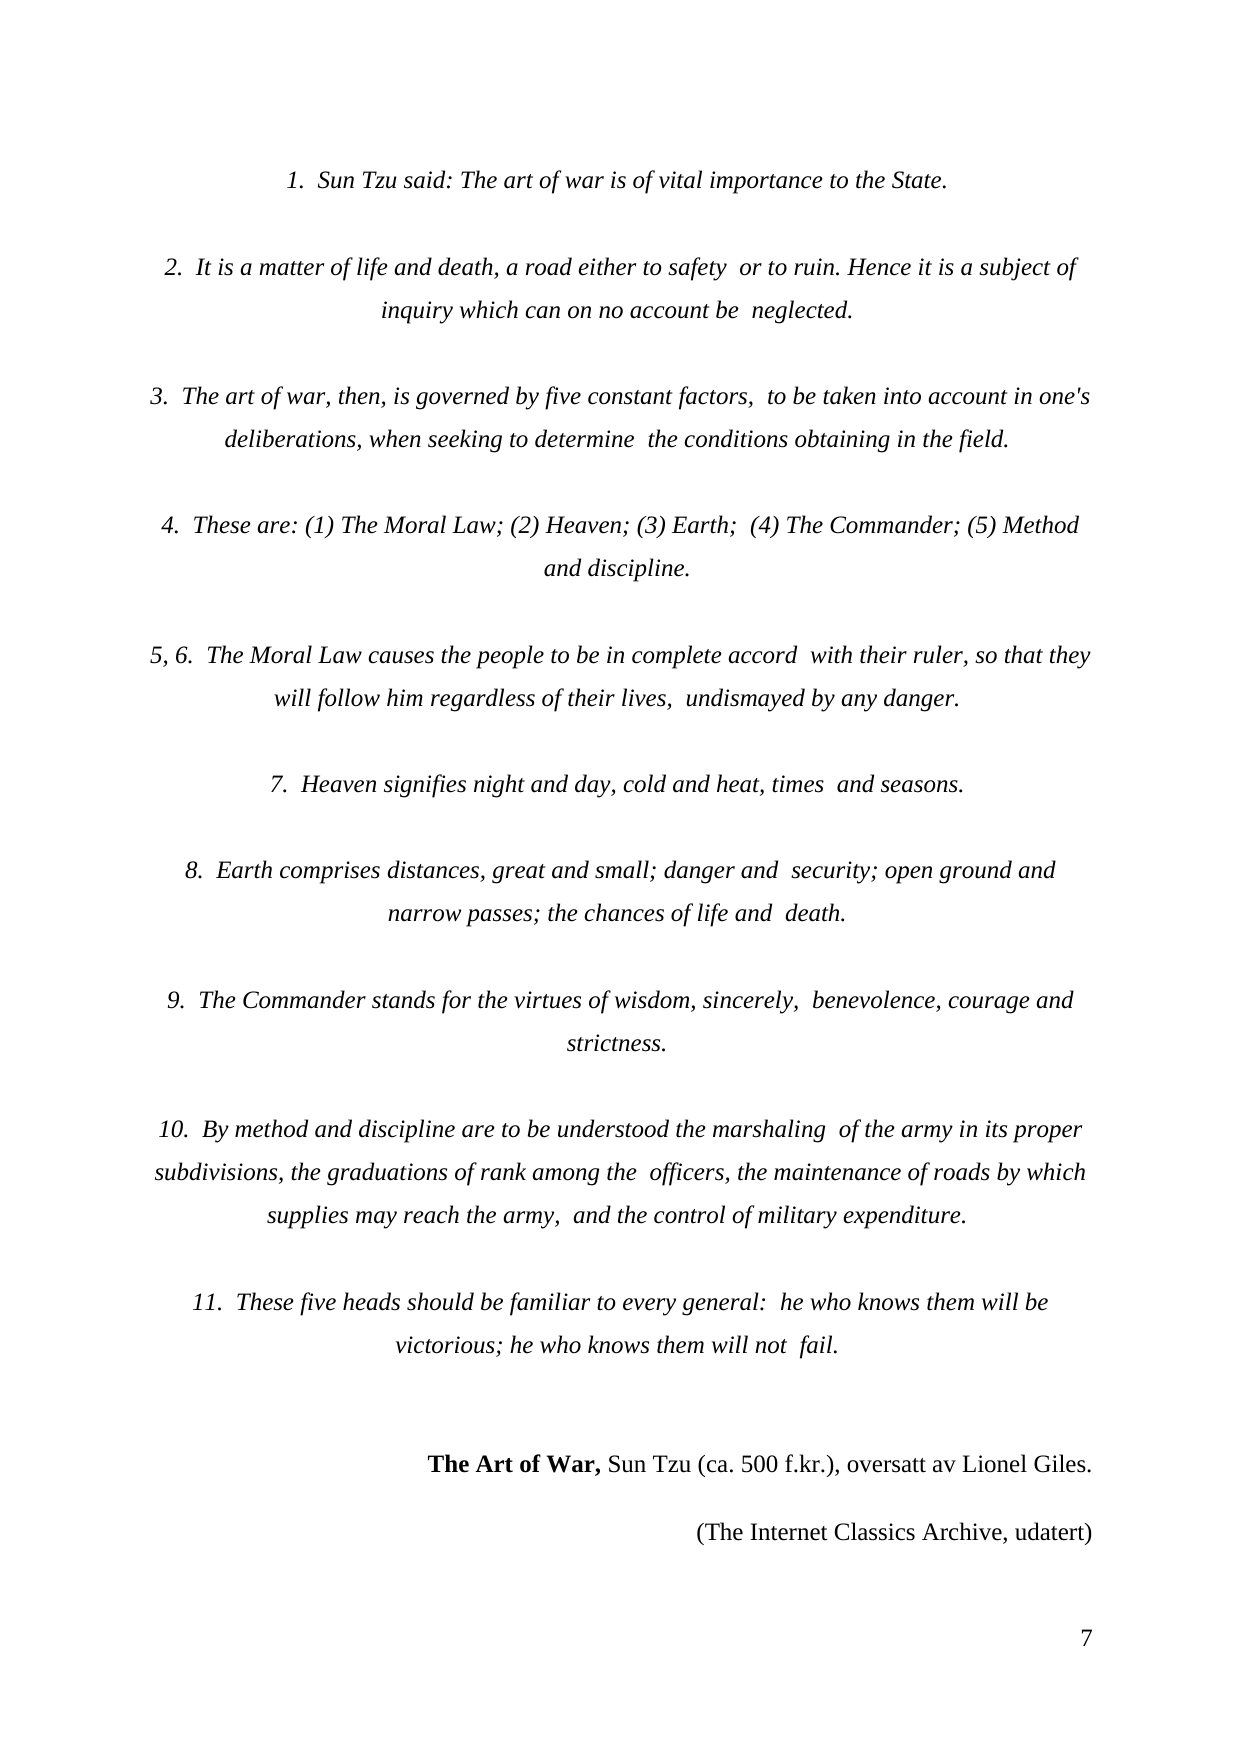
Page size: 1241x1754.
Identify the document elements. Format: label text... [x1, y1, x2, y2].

text The Art of War, Sun Tzu (ca. 500 f.kr.), oversatt av Lionel Giles. [148, 1449, 1092, 1478]
text (The Internet Classics Archive, udatert) [148, 1517, 1092, 1546]
text 1. Sun Tzu said: The art of war is of vital importance to the State. 2. It is a matter of life and death, a road either to safety or to ruin. Hence it is a subject of inquiry which can on no account be neglected. 3. The art of war, then, is governed by five constant factors, to be taken into account in one's deliberations, when seeking to determine the conditions obtaining in the field. 4. These are: (1) The Moral Law; (2) Heaven; (3) Earth; (4) The Commander; (5) Method and discipline. 5, 6. The Moral Law causes the people to be in complete accord with their ruler, so that they will follow him regardless of their lives, undismayed by any danger. 7. Heaven signifies night and day, cold and heat, times and seasons. 8. Earth comprises distances, great and small; danger and security; open ground and narrow passes; the chances of life and death. 9. The Commander stands for the virtues of wisdom, sincerely, benevolence, courage and strictness. 10. By method and discipline are to be understood the marshaling of the army in its proper subdivisions, the graduations of rank among the officers, the maintenance of roads by which supplies may reach the army, and the control of military expenditure. 11. These five heads should be familiar to every general: he who knows them will be victorious; he who knows them will not fail. [148, 165, 1092, 1358]
